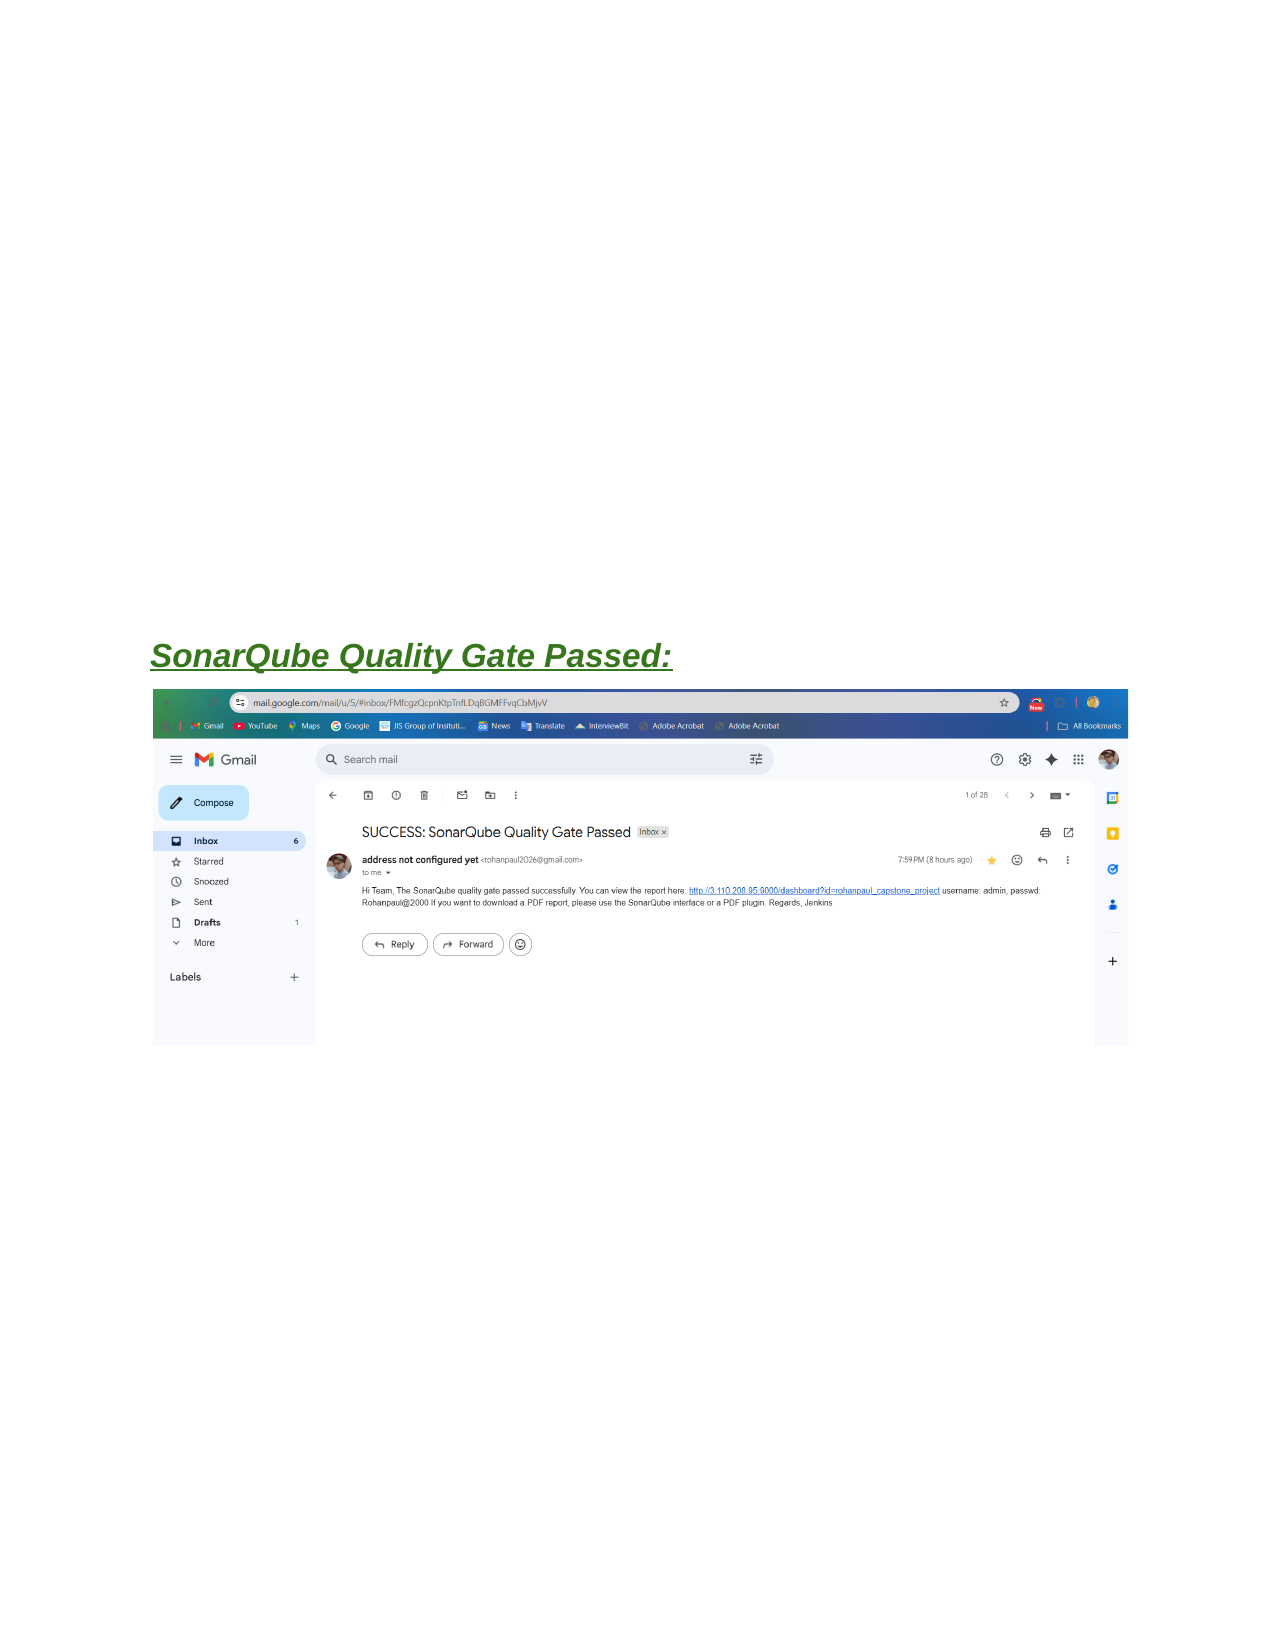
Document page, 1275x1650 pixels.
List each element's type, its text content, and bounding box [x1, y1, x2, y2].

text SonarQube Quality Gate Passed: [150, 636, 1125, 674]
picture [153, 689, 1129, 1046]
